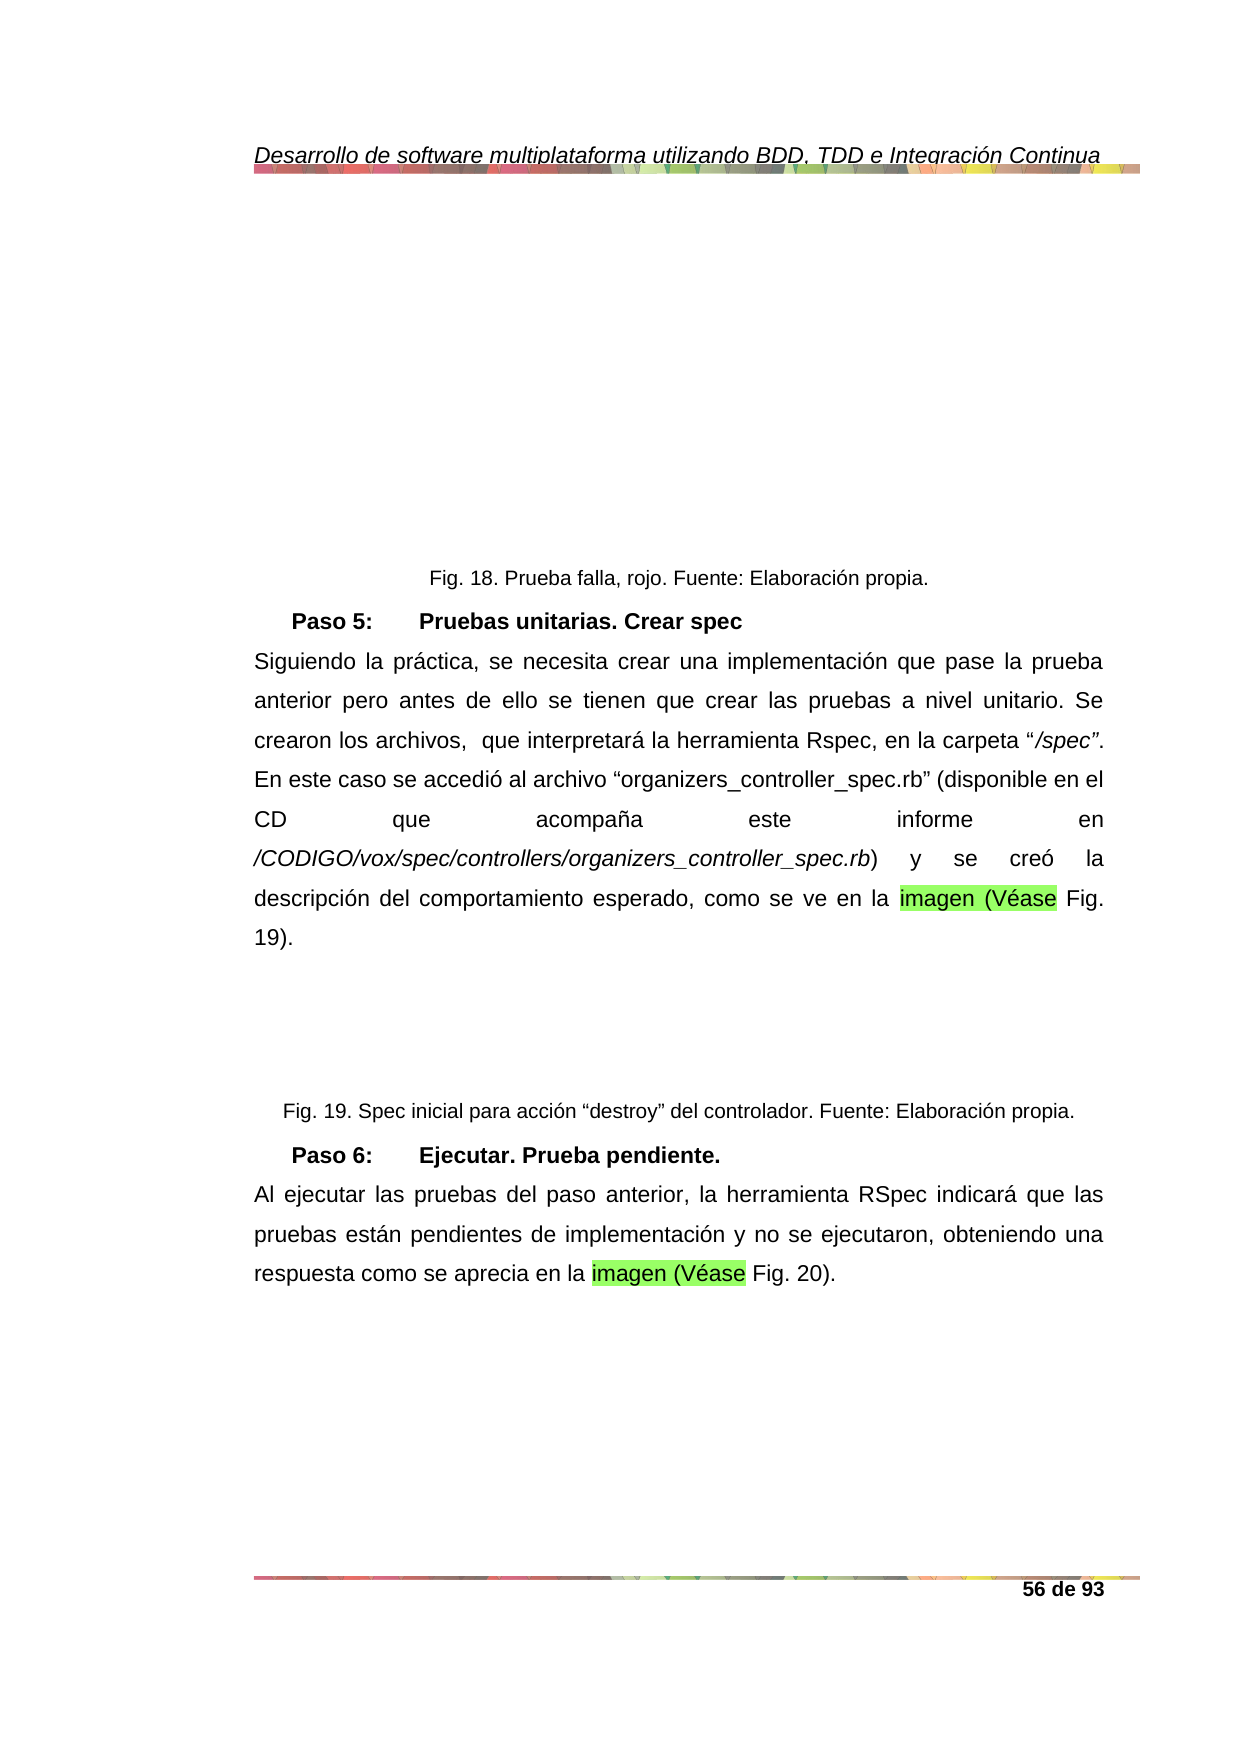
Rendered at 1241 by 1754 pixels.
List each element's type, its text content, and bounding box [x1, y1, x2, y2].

table_header [254, 964, 1104, 1081]
table_header [254, 1300, 1104, 1568]
table_cell Fig. 18. Prueba falla, rojo. Fuente: Elaboración propia. [254, 548, 1104, 608]
text Siguiendo la práctica, se necesita crear una implementación que pase la prueba anterior pero antes de ello se tienen que crear las pruebas a nivel unitario. Se crearon los archivos, que interpretará la herramienta Rspec, en la carpeta “/spec”. En este caso se accedió al archivo “organizers_controller_spec.rb” (disponible en el CD que acompaña este informe en /CODIGO/vox/spec/controllers/organizers_controller_spec.rb) y se creó la descripción del comportamiento esperado, como se ve en la imagen (Véase Fig. 19). [254, 648, 1104, 950]
list Pruebas unitarias. Crear spec [291, 608, 1104, 634]
table_cell Fig. 19. Spec inicial para acción “destroy” del controlador. Fuente: Elaboración propia. [254, 1081, 1104, 1142]
table_header [254, 207, 1104, 548]
list Ejecutar. Prueba pendiente. [291, 1142, 1104, 1168]
text Al ejecutar las pruebas del paso anterior, la herramienta RSpec indicará que las pruebas están pendientes de implementación y no se ejecutaron, obteniendo una respuesta como se aprecia en la imagen (Véase Fig. 20). [254, 1181, 1104, 1286]
